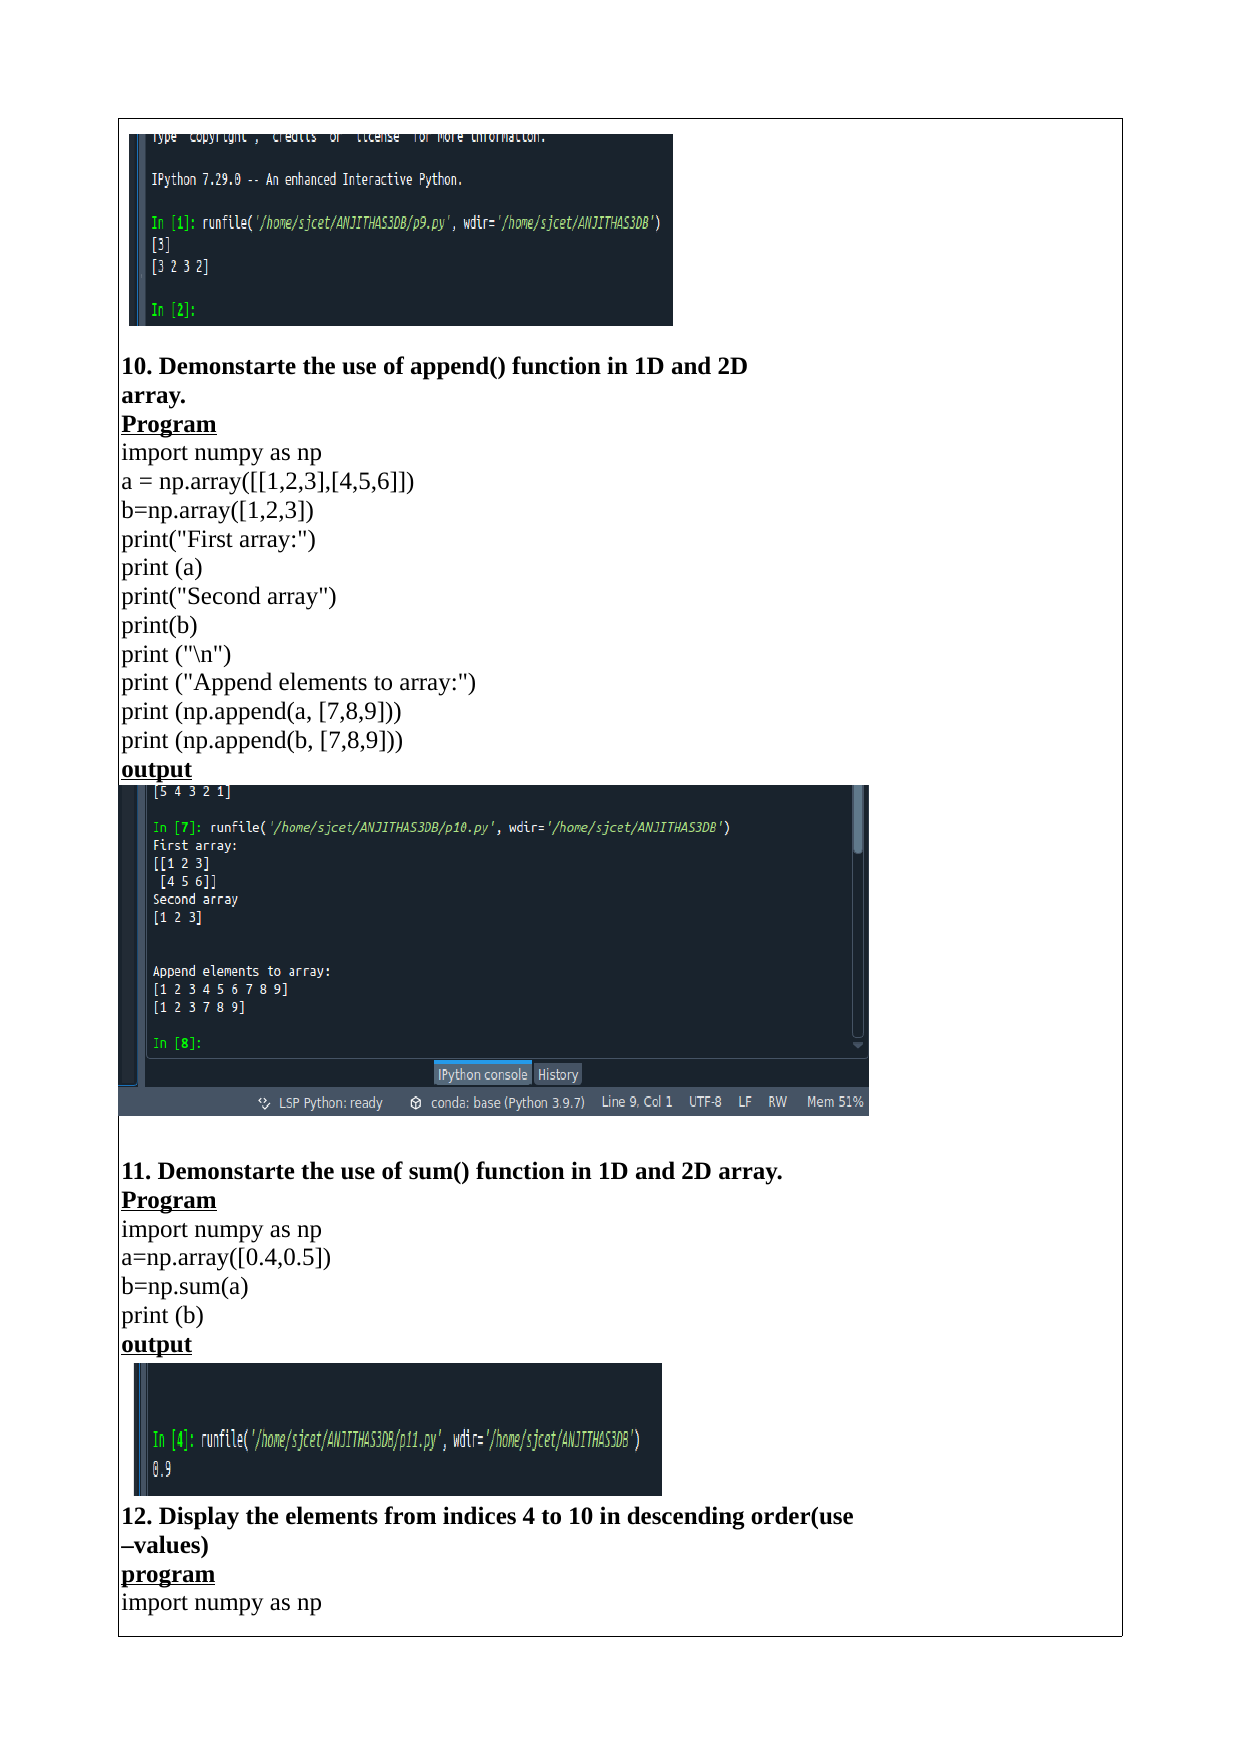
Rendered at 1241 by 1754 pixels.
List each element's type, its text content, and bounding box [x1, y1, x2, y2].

text program [121, 1559, 1119, 1587]
text import numpy as np [121, 1214, 1119, 1242]
picture [516, 1363, 662, 1496]
text print (a) [121, 552, 1119, 581]
text output [121, 754, 1119, 782]
text output [121, 1329, 1119, 1357]
text print("First array:") [121, 524, 1119, 552]
text print ("Append elements to array:") [121, 667, 1119, 696]
text print(b) [121, 610, 1119, 639]
picture [504, 134, 673, 326]
text a=np.array([0.4,0.5]) [121, 1242, 1119, 1271]
text import numpy as np [121, 1587, 1119, 1616]
text print("Second array") [121, 581, 1119, 610]
text print (np.append(a, [7,8,9])) [121, 696, 1119, 725]
text a = np.array([[1,2,3],[4,5,6]]) [121, 466, 1119, 495]
text 11. Demonstarte the use of sum() function in 1D and 2D array. [121, 1156, 1119, 1185]
text array. [121, 380, 1119, 409]
text b=np.sum(a) [121, 1271, 1119, 1300]
text import numpy as np [121, 437, 1119, 466]
text Program [121, 409, 1119, 437]
text print (np.append(b, [7,8,9])) [121, 725, 1119, 754]
text –values) [121, 1530, 1119, 1559]
text b=np.array([1,2,3]) [121, 495, 1119, 524]
text 12. Display the elements from indices 4 to 10 in descending order(use [121, 1501, 1119, 1530]
text 10. Demonstarte the use of append() function in 1D and 2D [121, 351, 1119, 380]
text Program [121, 1185, 1119, 1214]
text print ("\n") [121, 639, 1119, 667]
text print (b) [121, 1300, 1119, 1329]
